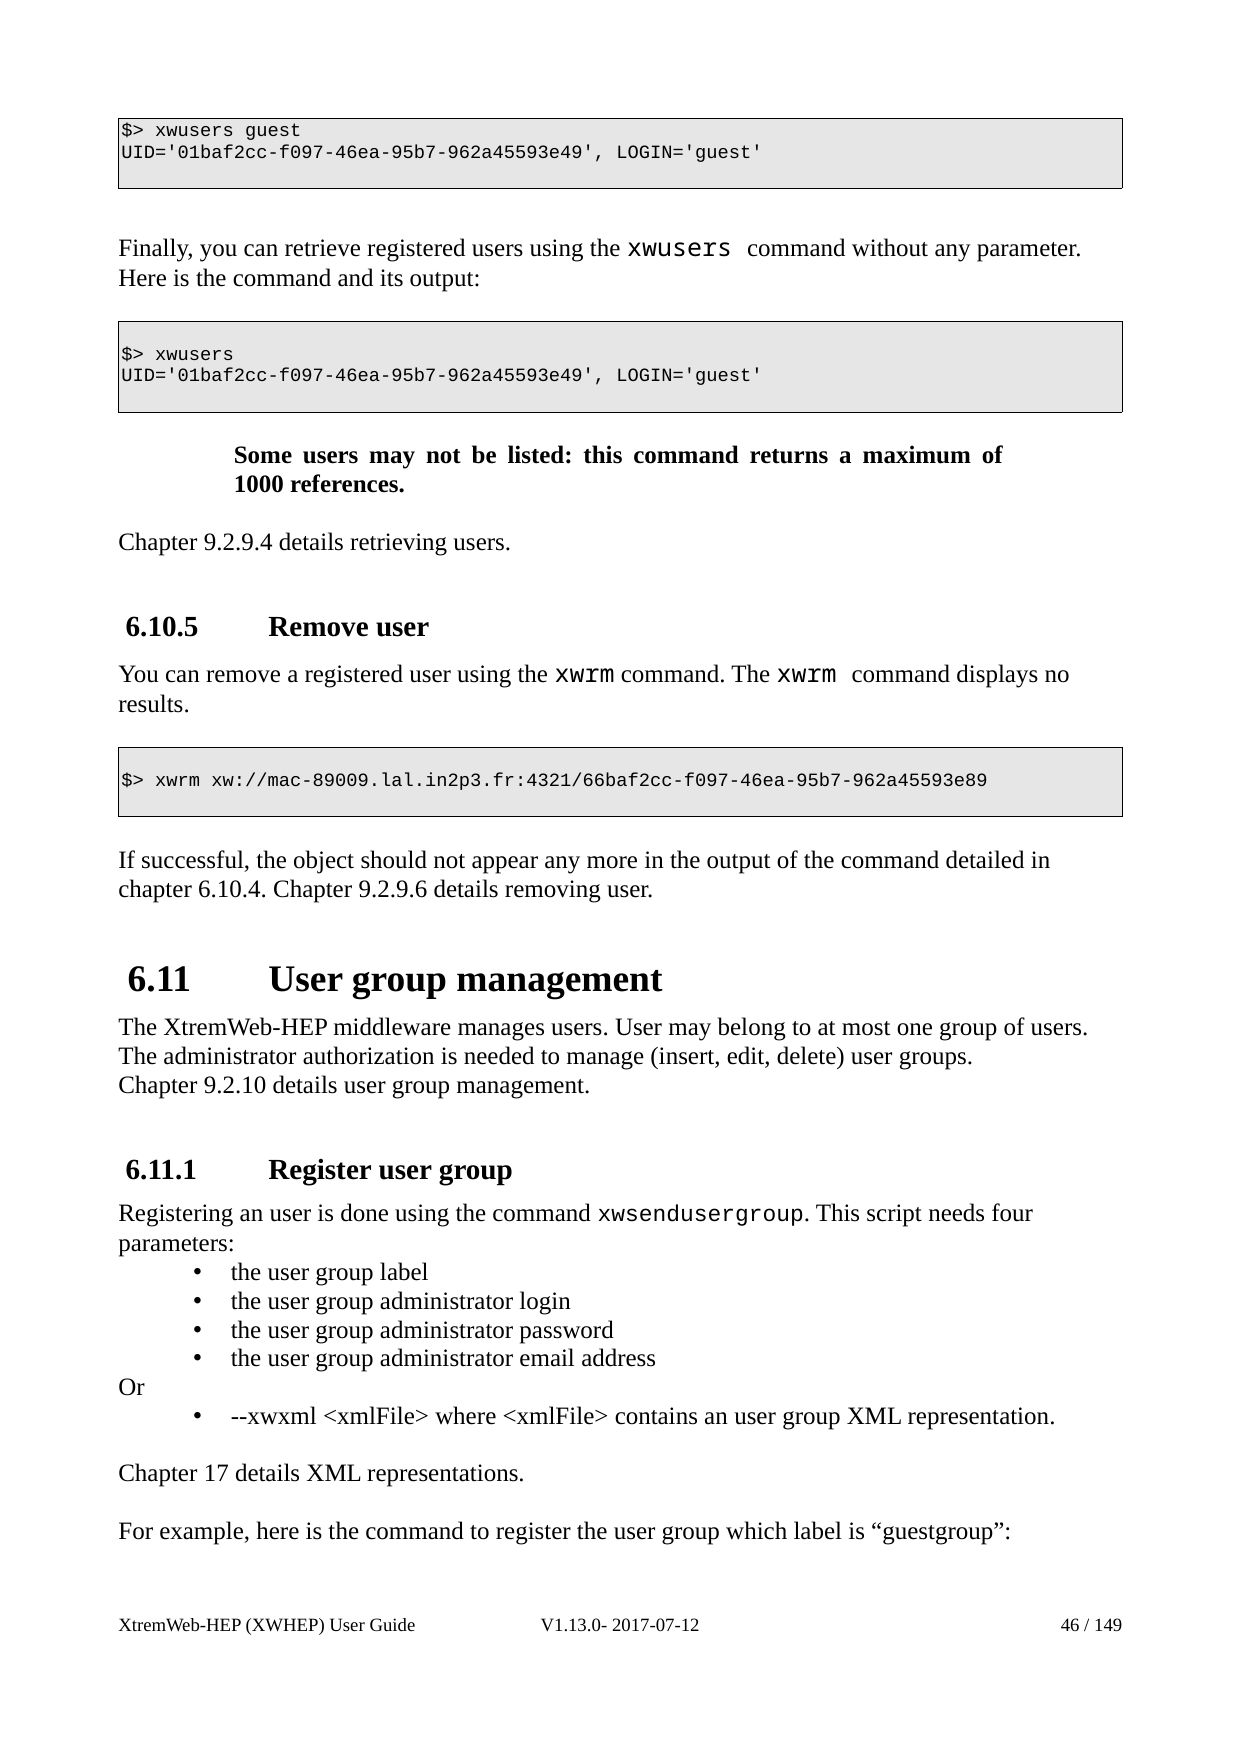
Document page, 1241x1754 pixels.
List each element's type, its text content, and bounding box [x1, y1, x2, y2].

text If successful, the object should not appear any more in the output of the command detailed in chapter 6.10.4. Chapter 9.2.9.6 details removing user. [118, 845, 1122, 903]
text Chapter 17 details XML representations. [118, 1458, 1122, 1487]
text The XtremWeb-HEP middleware manages users. User may belong to at most one group of users. The administrator authorization is needed to manage (insert, edit, delete) user groups. Chapter 9.2.10 details user group management. [118, 1012, 1122, 1098]
subtitle Register user group [118, 1152, 1122, 1186]
subtitle Remove user [118, 609, 1122, 643]
list the user group administrator password [193, 1315, 1122, 1343]
text Or [118, 1372, 1122, 1401]
list --xwxml <xmlFile> where <xmlFile> contains an user group XML representation. [193, 1401, 1122, 1430]
subtitle User group management [118, 957, 1122, 1000]
list the user group administrator login [193, 1286, 1122, 1315]
text $> xwusers guest [119, 119, 1122, 139]
text UID='01baf2cc-f097-46ea-95b7-962a45593e49', LOGIN='guest' [119, 363, 1122, 384]
text For example, here is the command to register the user group which label is “guestgroup”: [118, 1516, 1122, 1545]
text UID='01baf2cc-f097-46ea-95b7-962a45593e49', LOGIN='guest' [119, 139, 1122, 161]
text Finally, you can retrieve registered users using the xwusers command without any parameter. Here is the command and its output: [118, 229, 1122, 292]
text Registering an user is done using the command xwsendusergroup. This script needs four parameters: [118, 1198, 1122, 1257]
text $> xwrm xw://mac-89009.lal.in2p3.fr:4321/66baf2cc-f097-46ea-95b7-962a45593e89 [119, 768, 1122, 789]
list the user group administrator email address [193, 1343, 1122, 1372]
text $> xwusers [119, 342, 1122, 363]
text Chapter 9.2.9.4 details retrieving users. [118, 527, 1122, 556]
text Some users may not be listed: this command returns a maximum of 1000 references. [233, 441, 1004, 498]
list the user group label [193, 1257, 1122, 1286]
text You can remove a registered user using the xwrm command. The xwrm command displays no results. [118, 655, 1122, 718]
